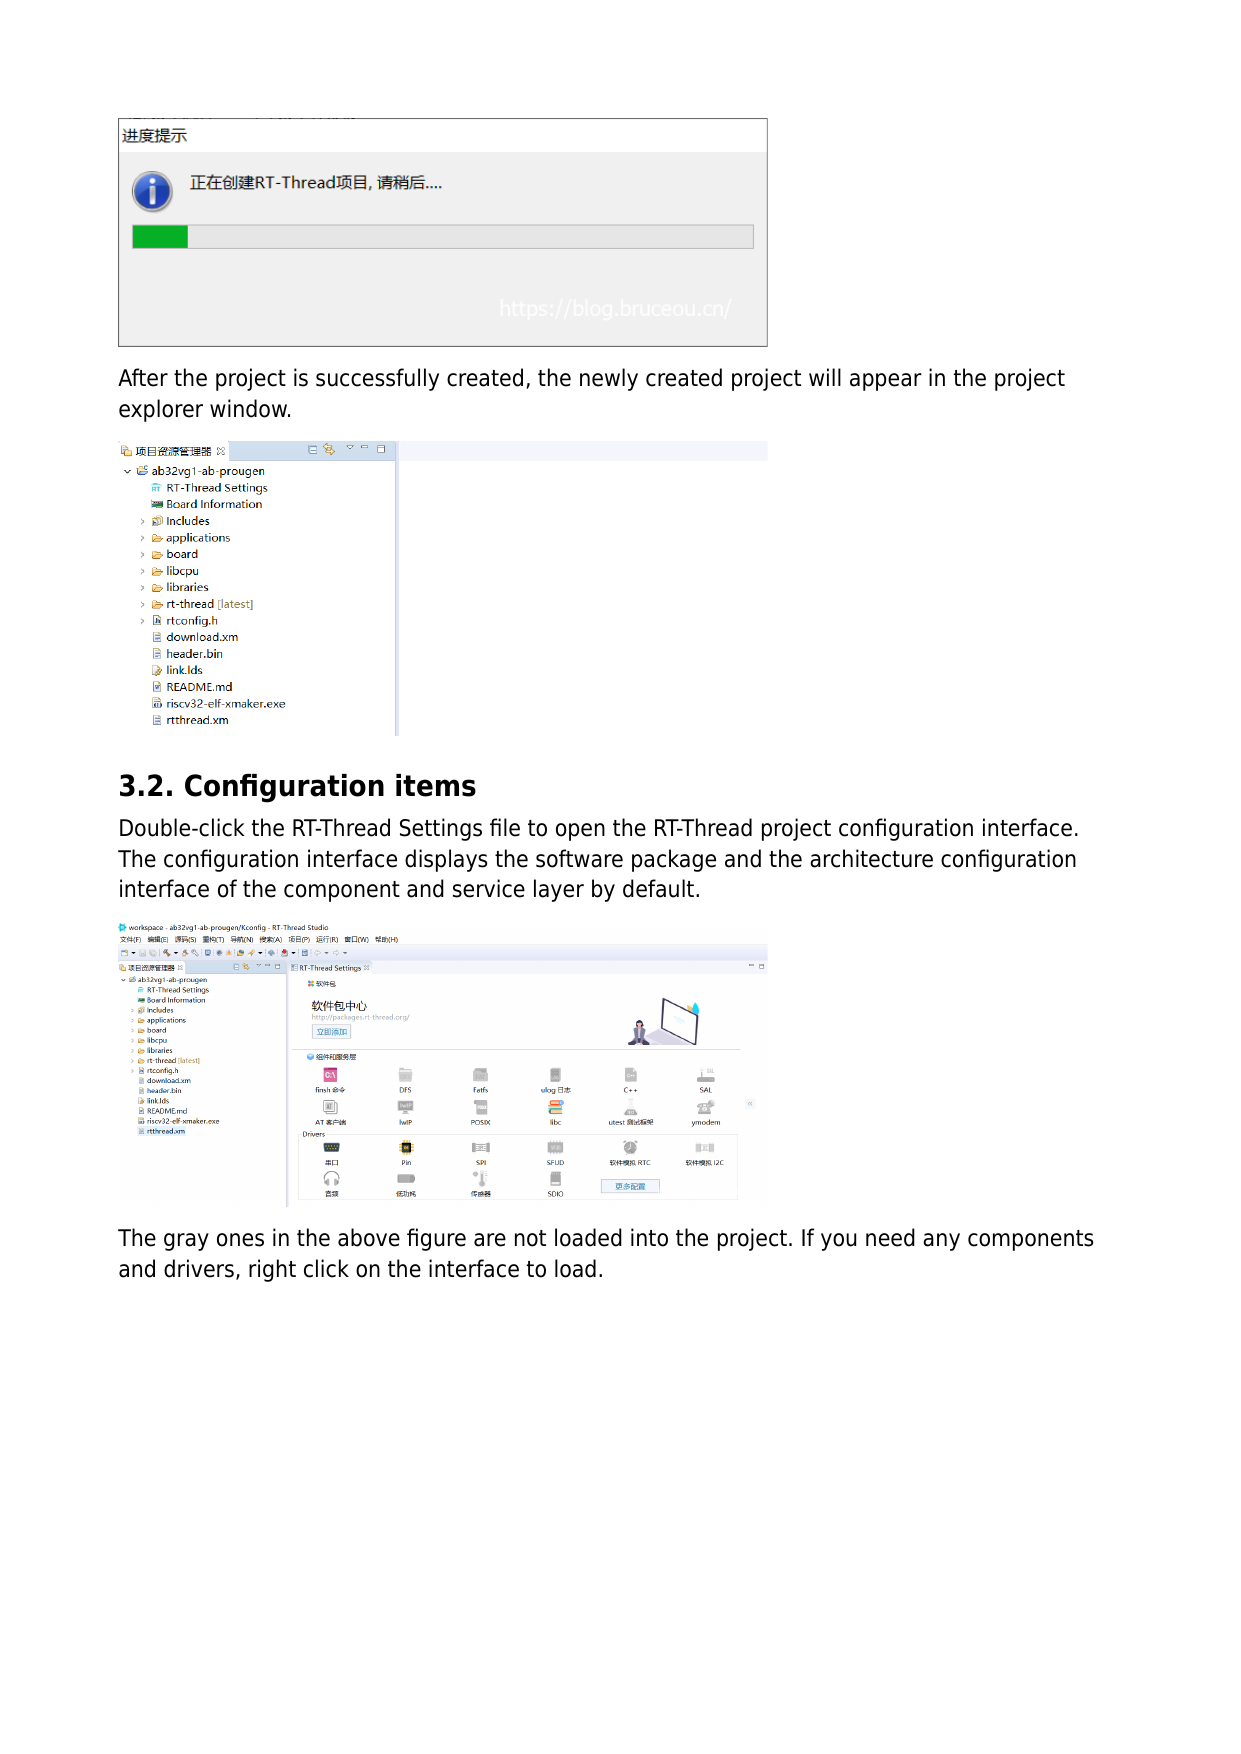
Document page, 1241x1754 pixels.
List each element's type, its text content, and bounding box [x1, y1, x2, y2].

subtitle 3.2. Configuration items [118, 769, 1122, 803]
picture [118, 441, 768, 736]
text The gray ones in the above figure are not loaded into the project. If you need any components and drivers, right click on the interface to load. [118, 1226, 1122, 1283]
text After the project is successfully created, the newly created project will appear in the project explorer window. [118, 365, 1122, 422]
picture [118, 118, 768, 347]
text Double-click the RT-Thread Settings file to open the RT-Thread project configuration interface. The configuration interface displays the software package and the architecture configuration interface of the component and service layer by default. [118, 815, 1122, 903]
picture [118, 921, 768, 1207]
